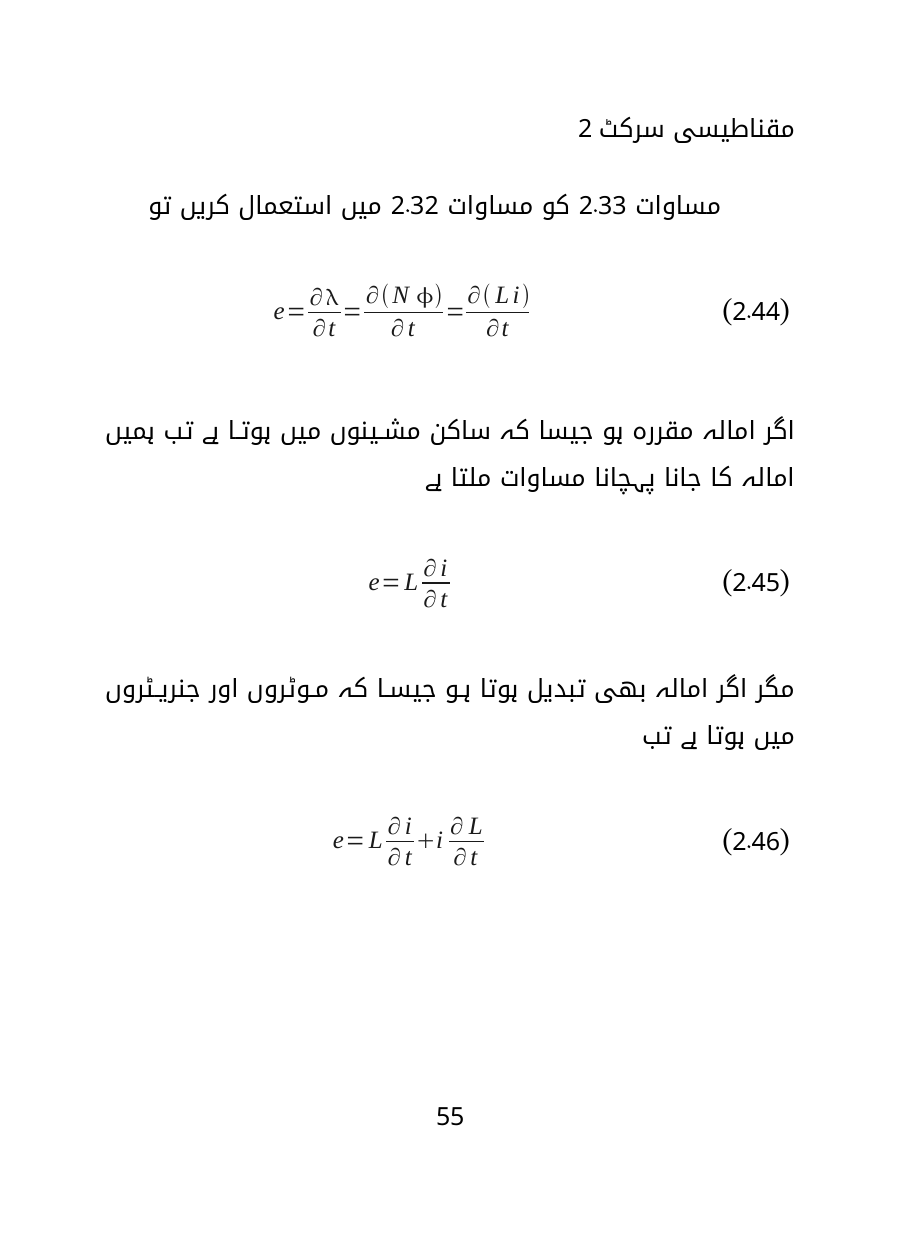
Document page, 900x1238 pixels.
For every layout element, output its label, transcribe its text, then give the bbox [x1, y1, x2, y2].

table_header [105, 807, 704, 889]
text اگر امالہ مقررہ ہو جیسا کہ ساکن مشینوں میں ہوتا ہے تب ہمیں امالہ کا جانا پہچانا مساوات ملتا ہے [105, 407, 795, 502]
table_header [105, 276, 691, 360]
table_header (2.45) [706, 548, 795, 631]
table_header (2.44) [691, 276, 795, 360]
table_header (2.46) [705, 807, 795, 889]
table_header [105, 548, 706, 631]
text مگر اگر امالہ بھی تبدیل ہوتا ہو جیسا کہ موٹروں اور جنریٹروں میں ہوتا ہے تب [105, 665, 795, 760]
text مساوات 2.33 کو مساوات 2.32 میں استعمال کریں تو [105, 182, 795, 230]
